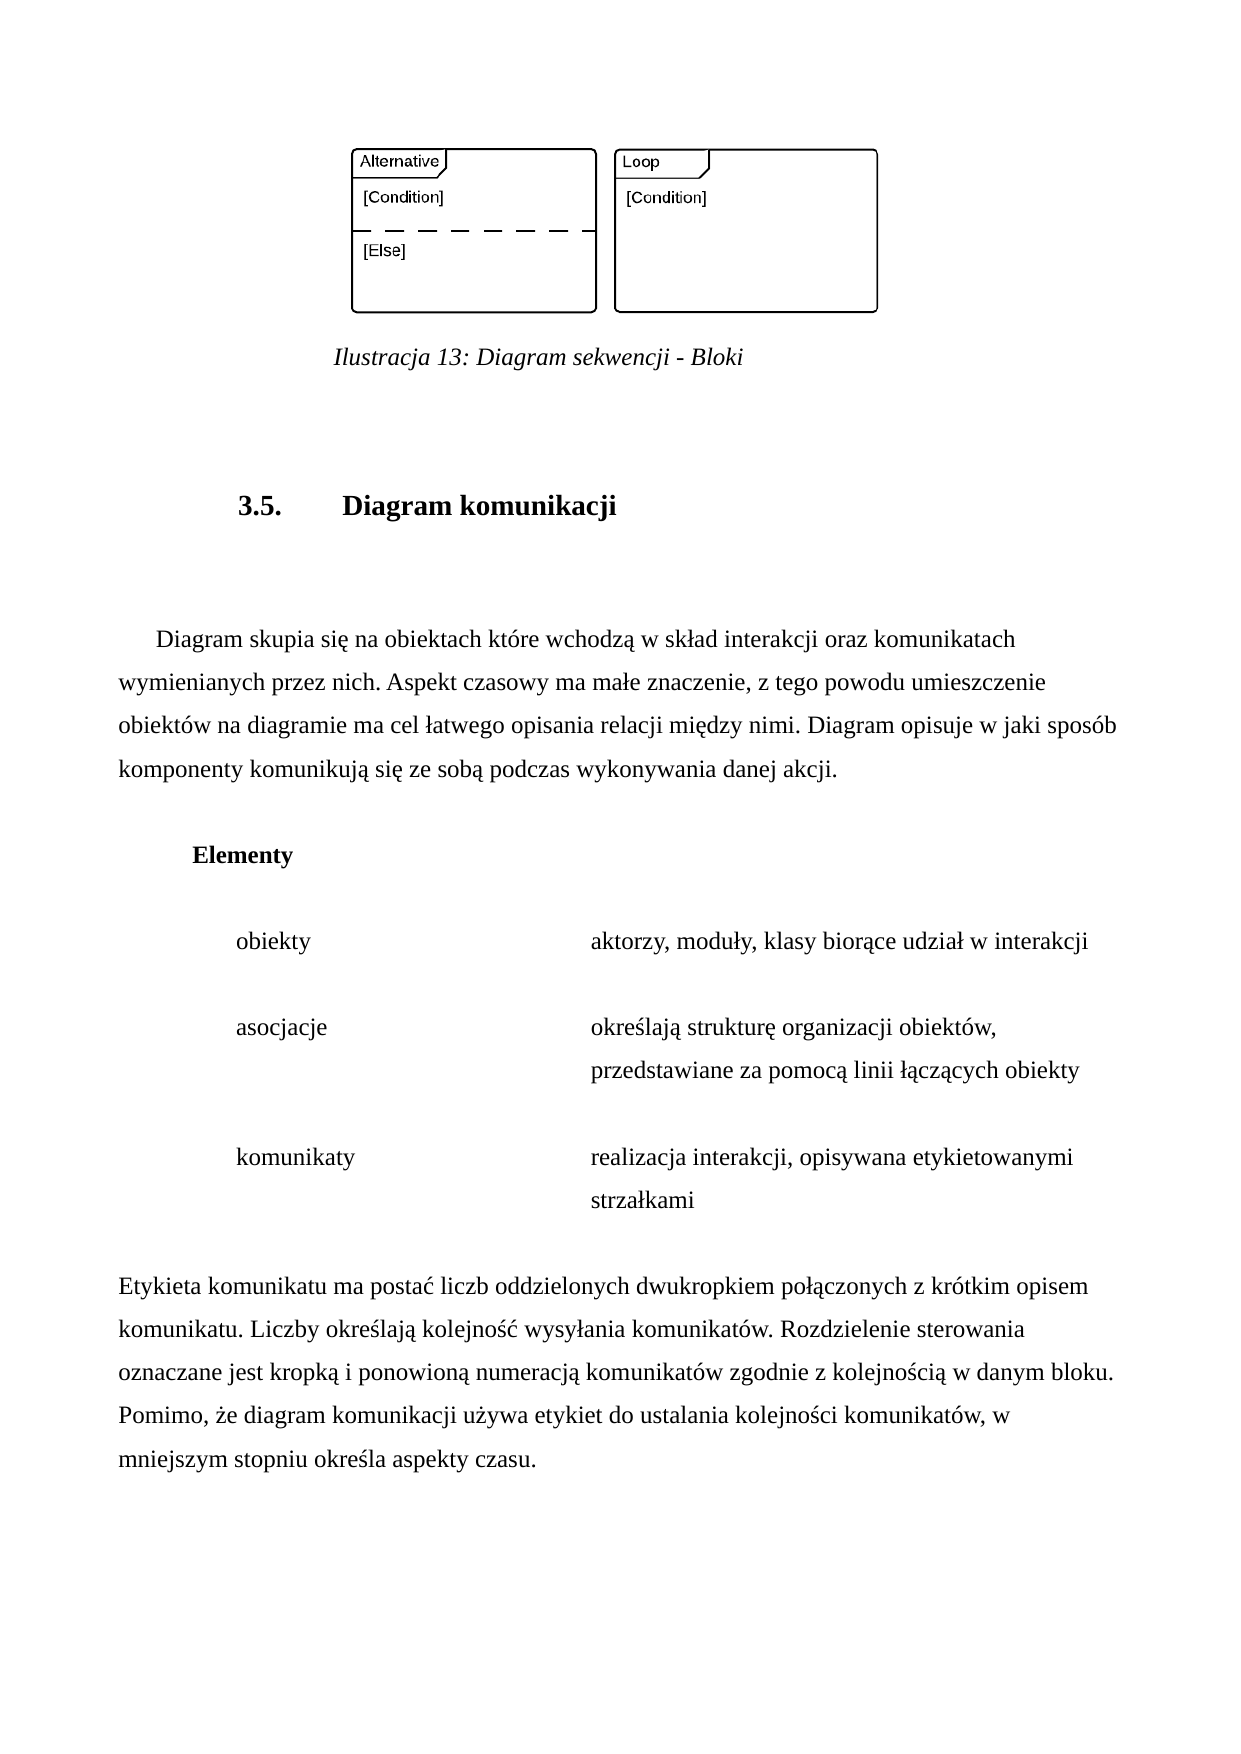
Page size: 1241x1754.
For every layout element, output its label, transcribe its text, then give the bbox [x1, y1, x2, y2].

list Diagram komunikacji [231, 488, 1122, 521]
text Elementy [118, 840, 1122, 869]
text asocjacje określają strukturę organizacji obiektów, przedstawiane za pomocą linii łączących obiekty [118, 1012, 1122, 1084]
text Ilustracja 13: Diagram sekwencji - Bloki [333, 342, 907, 370]
text komunikaty realizacja interakcji, opisywana etykietowanymi strzałkami [118, 1142, 1122, 1214]
text Etykieta komunikatu ma postać liczb oddzielonych dwukropkiem połączonych z krótkim opisem komunikatu. Liczby określają kolejność wysyłania komunikatów. Rozdzielenie sterowania oznaczane jest kropką i ponowioną numeracją komunikatów zgodnie z kolejnością w danym bloku. Pomimo, że diagram komunikacji używa etykiet do ustalania kolejności komunikatów, w mniejszym stopniu określa aspekty czasu. [118, 1271, 1122, 1472]
text Diagram skupia się na obiektach które wchodzą w skład interakcji oraz komunikatach wymienianych przez nich. Aspekt czasowy ma małe znaczenie, z tego powodu umieszczenie obiektów na diagramie ma cel łatwego opisania relacji między nimi. Diagram opisuje w jaki sposób komponenty komunikują się ze sobą podczas wykonywania danej akcji. [118, 624, 1122, 782]
picture [333, 130, 907, 342]
text obiekty aktorzy, moduły, klasy biorące udział w interakcji [118, 926, 1122, 955]
